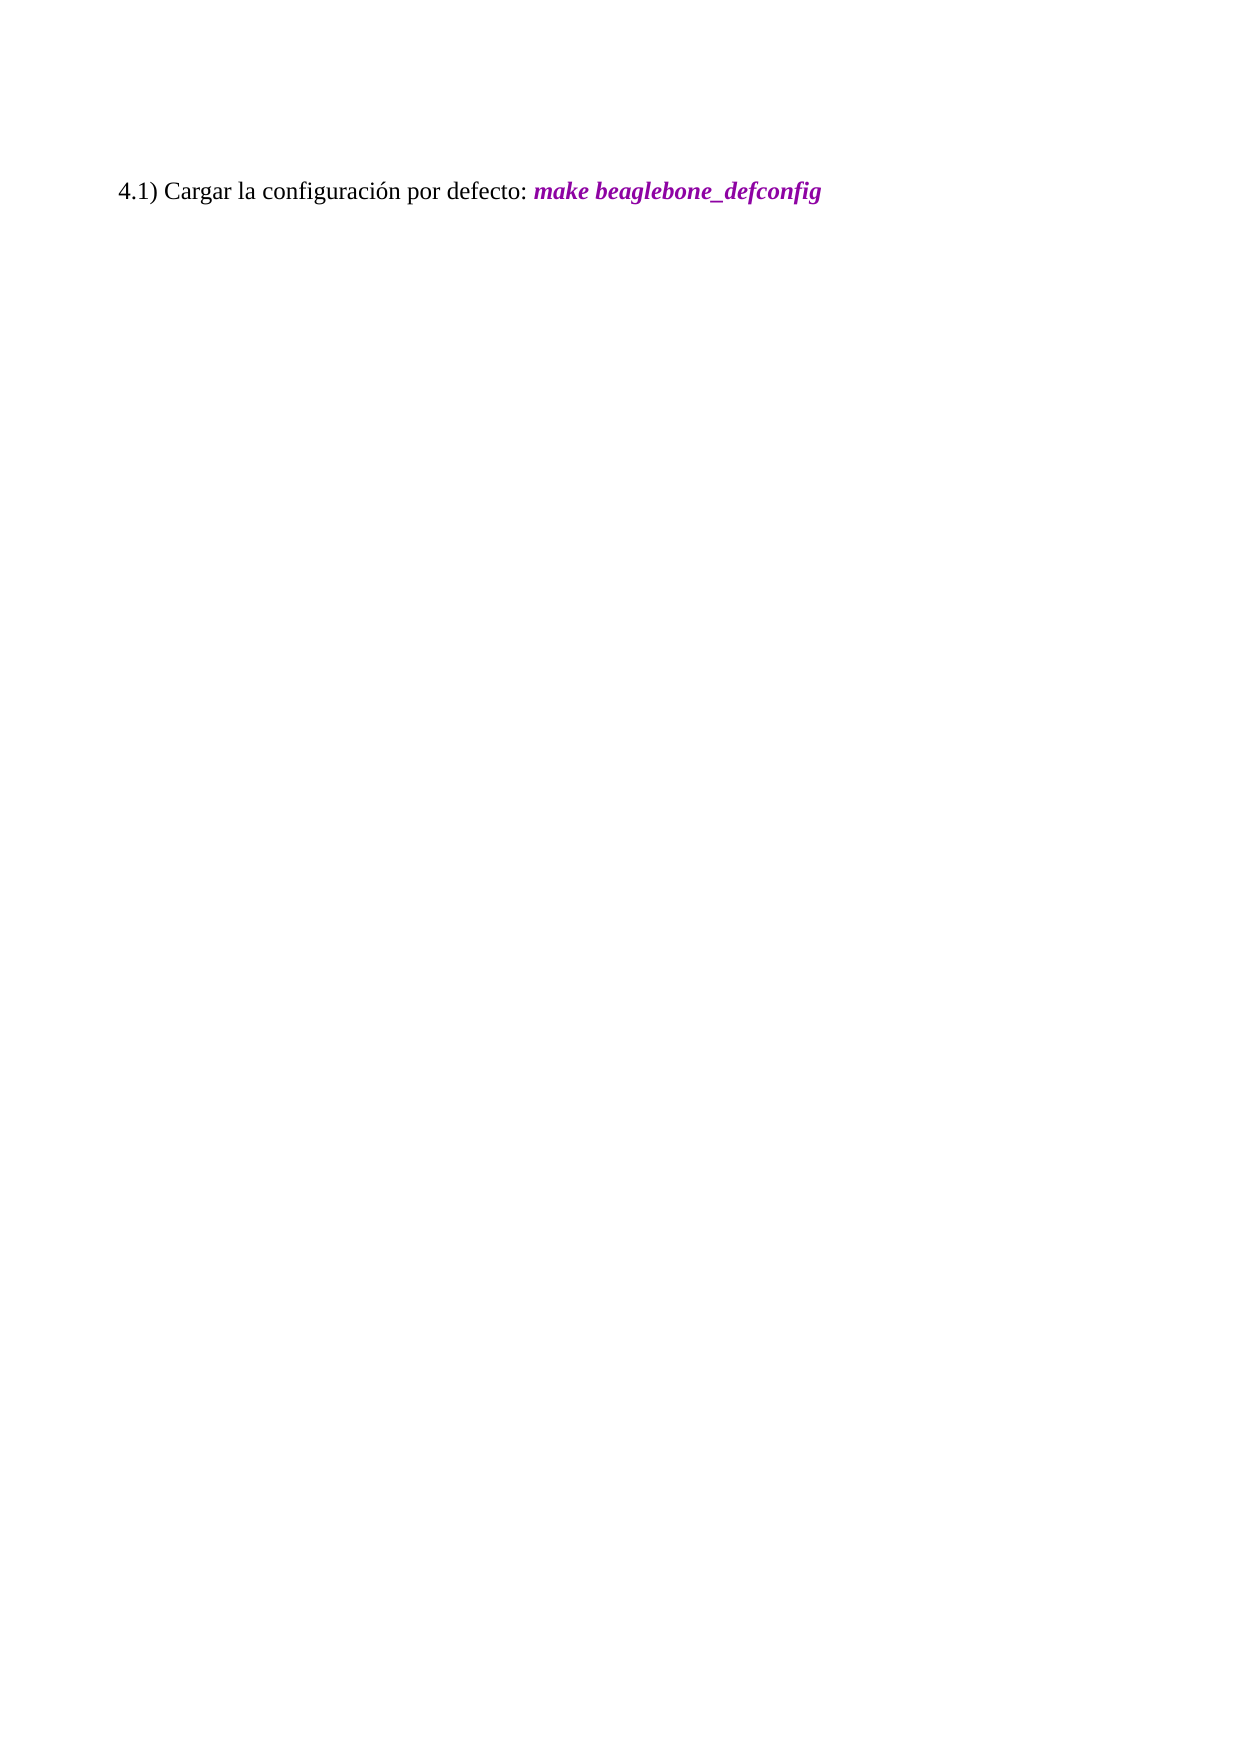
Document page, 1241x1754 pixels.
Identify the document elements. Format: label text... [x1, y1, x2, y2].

text 4.1) Cargar la configuración por defecto: make beaglebone_defconfig [118, 176, 1122, 205]
